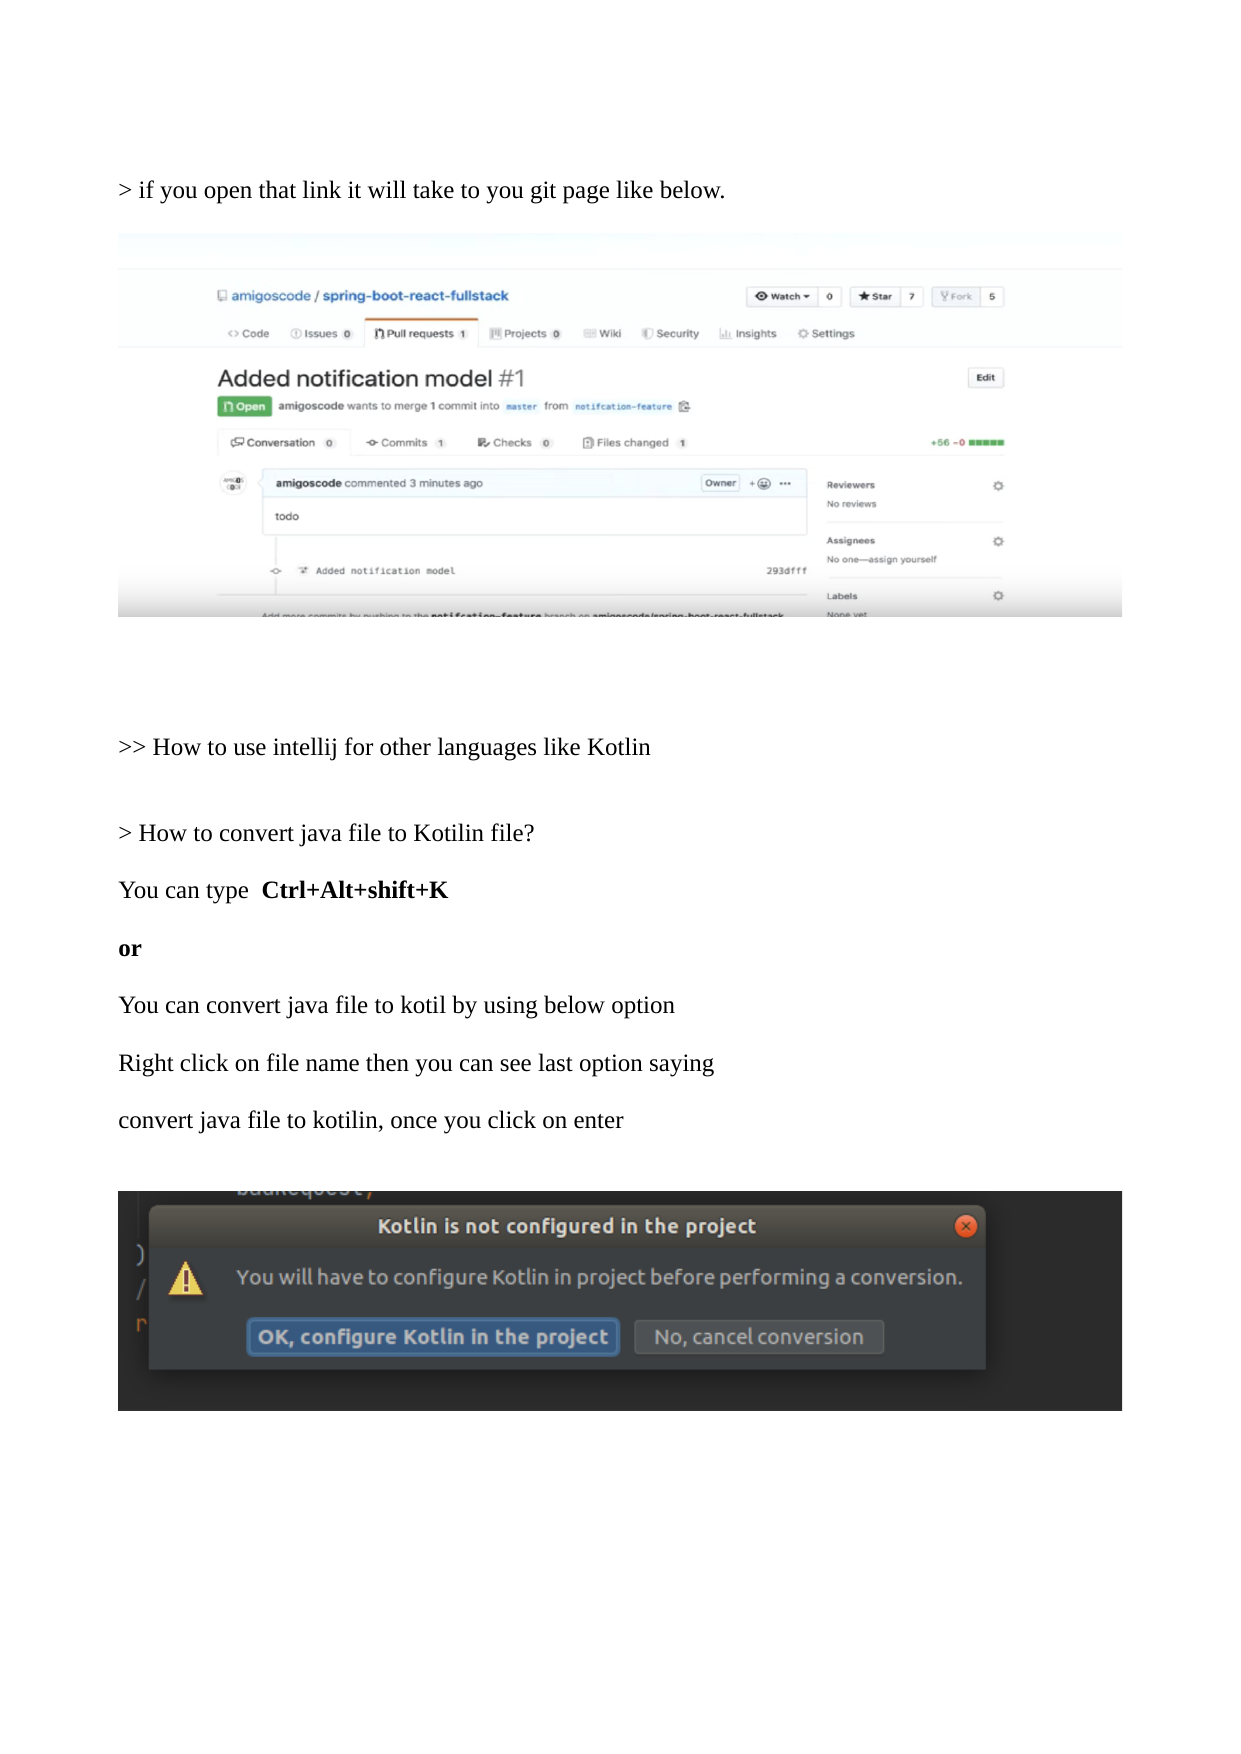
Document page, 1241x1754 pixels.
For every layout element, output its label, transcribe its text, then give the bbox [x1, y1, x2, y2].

picture [118, 1191, 1123, 1411]
text You can convert java file to kotil by using below option [118, 991, 1122, 1019]
picture [118, 233, 1123, 617]
text You can type Ctrl+Alt+shift+K [118, 876, 1122, 904]
text > if you open that link it will take to you git page like below. [118, 176, 1122, 204]
text Right click on file name then you can see last option saying [118, 1048, 1122, 1077]
text >> How to use intellij for other languages like Kotlin [118, 732, 1122, 761]
text > How to convert java file to Kotilin file? [118, 818, 1122, 847]
text or [118, 933, 1122, 962]
text convert java file to kotilin, once you click on enter [118, 1106, 1122, 1134]
